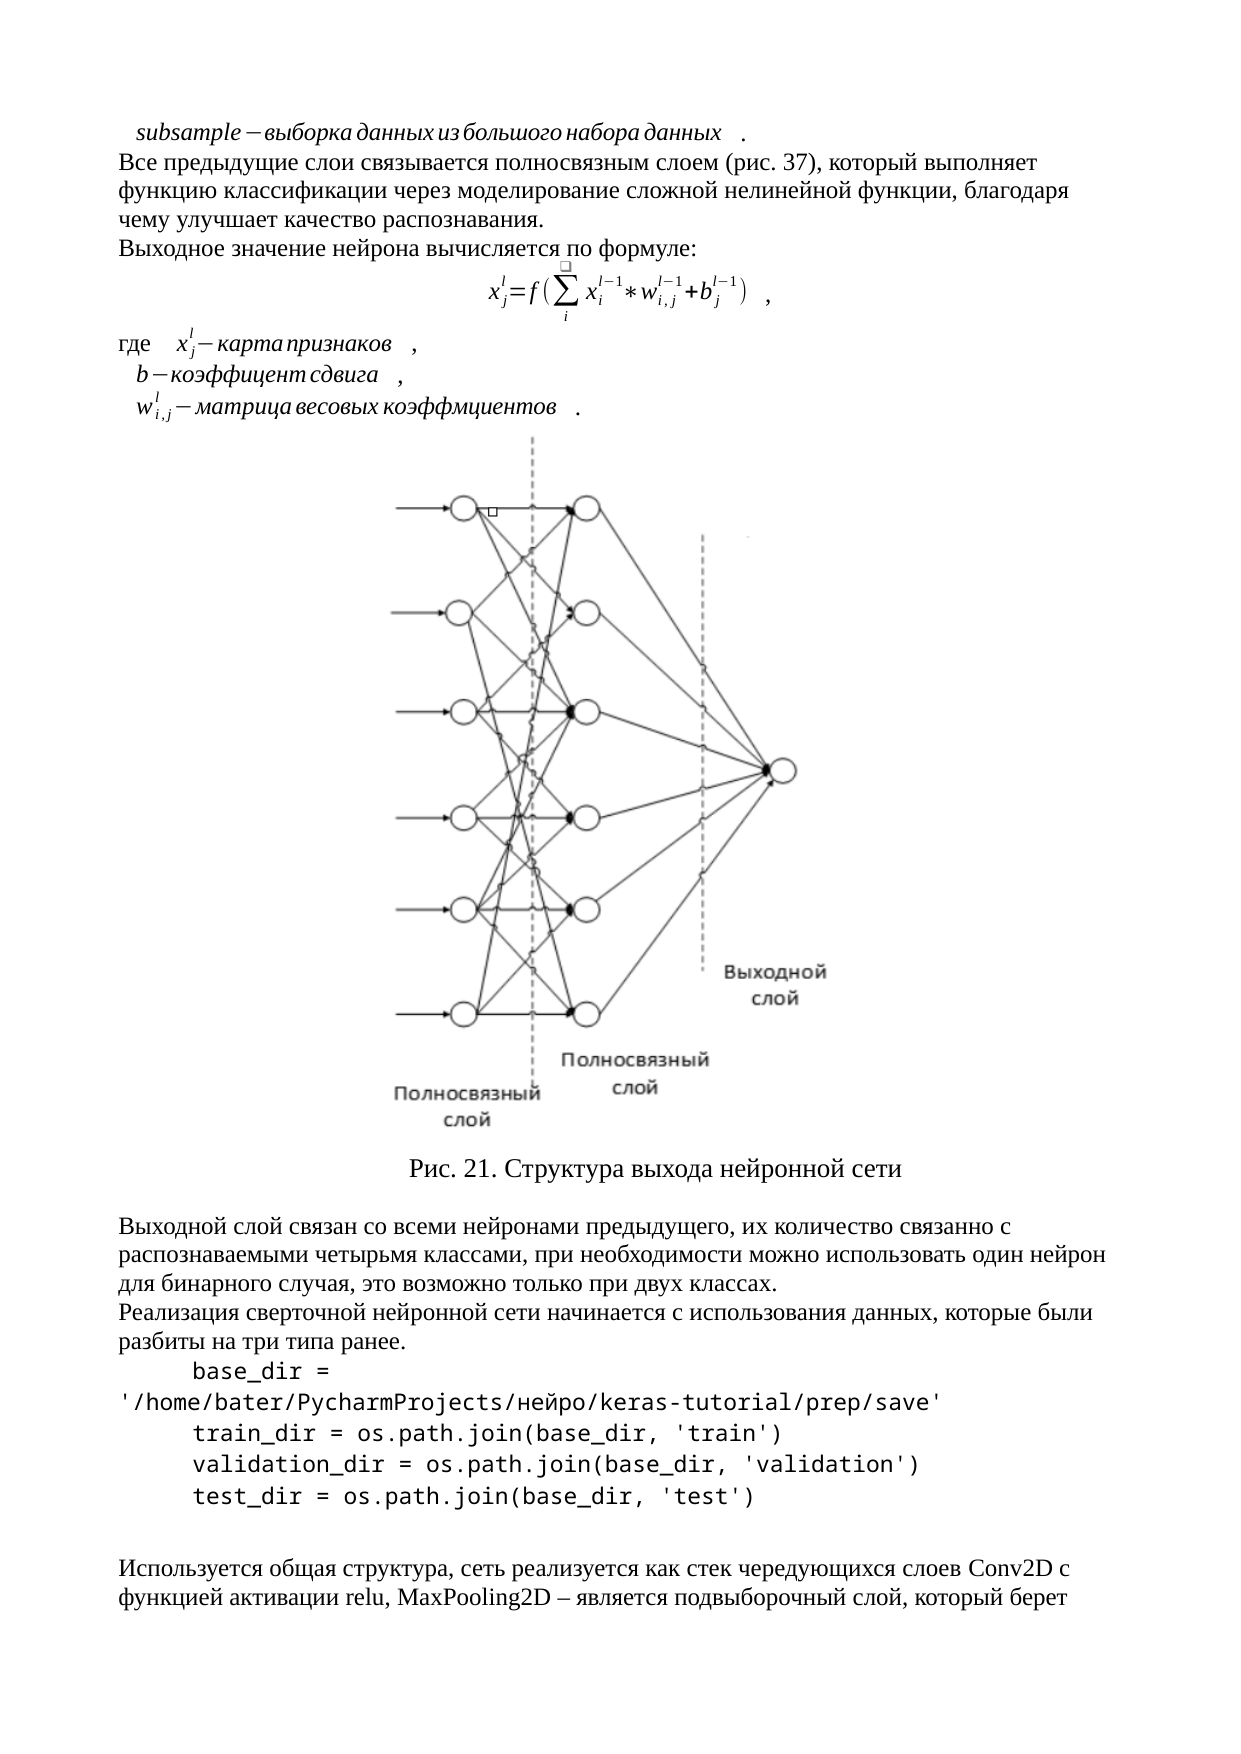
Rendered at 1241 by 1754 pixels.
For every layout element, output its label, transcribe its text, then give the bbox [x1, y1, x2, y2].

text . [118, 118, 1104, 147]
text Рис. 21. Структура выхода нейронной сети [118, 1152, 1122, 1183]
text . [118, 388, 1104, 423]
text Используется общая структура, сеть реализуется как стек чередующихся слоев Conv2D с функцией активации relu, MaxPooling2D – является подвыборочный слой, который берет [118, 1553, 1122, 1610]
picture [385, 423, 855, 1138]
text train_dir = os.path.join(base_dir, 'train') [118, 1417, 1122, 1448]
text test_dir = os.path.join(base_dir, 'test') [118, 1479, 1122, 1511]
text Все предыдущие слои связывается полносвязным слоем (рис. 37), который выполняет функцию классификации через моделирование сложной нелинейной функции, благодаря чему улучшает качество распознавания. [118, 147, 1122, 233]
text Выходной слой связан со всеми нейронами предыдущего, их количество связанно с распознаваемыми четырьмя классами, при необходимости можно использовать один нейрон для бинарного случая, это возможно только при двух классах. [118, 1211, 1122, 1297]
text Выходное значение нейрона вычисляется по формуле: [118, 233, 1122, 262]
text validation_dir = os.path.join(base_dir, 'validation') [118, 1448, 1122, 1479]
text base_dir = '/home/bater/PycharmProjects/нейро/keras-tutorial/prep/save' [118, 1354, 1122, 1417]
text Реализация сверточной нейронной сети начинается с использования данных, которые были разбиты на три типа ранее. [118, 1297, 1122, 1354]
text , [118, 262, 1122, 325]
text , [118, 360, 1104, 388]
text где , [118, 325, 1104, 360]
